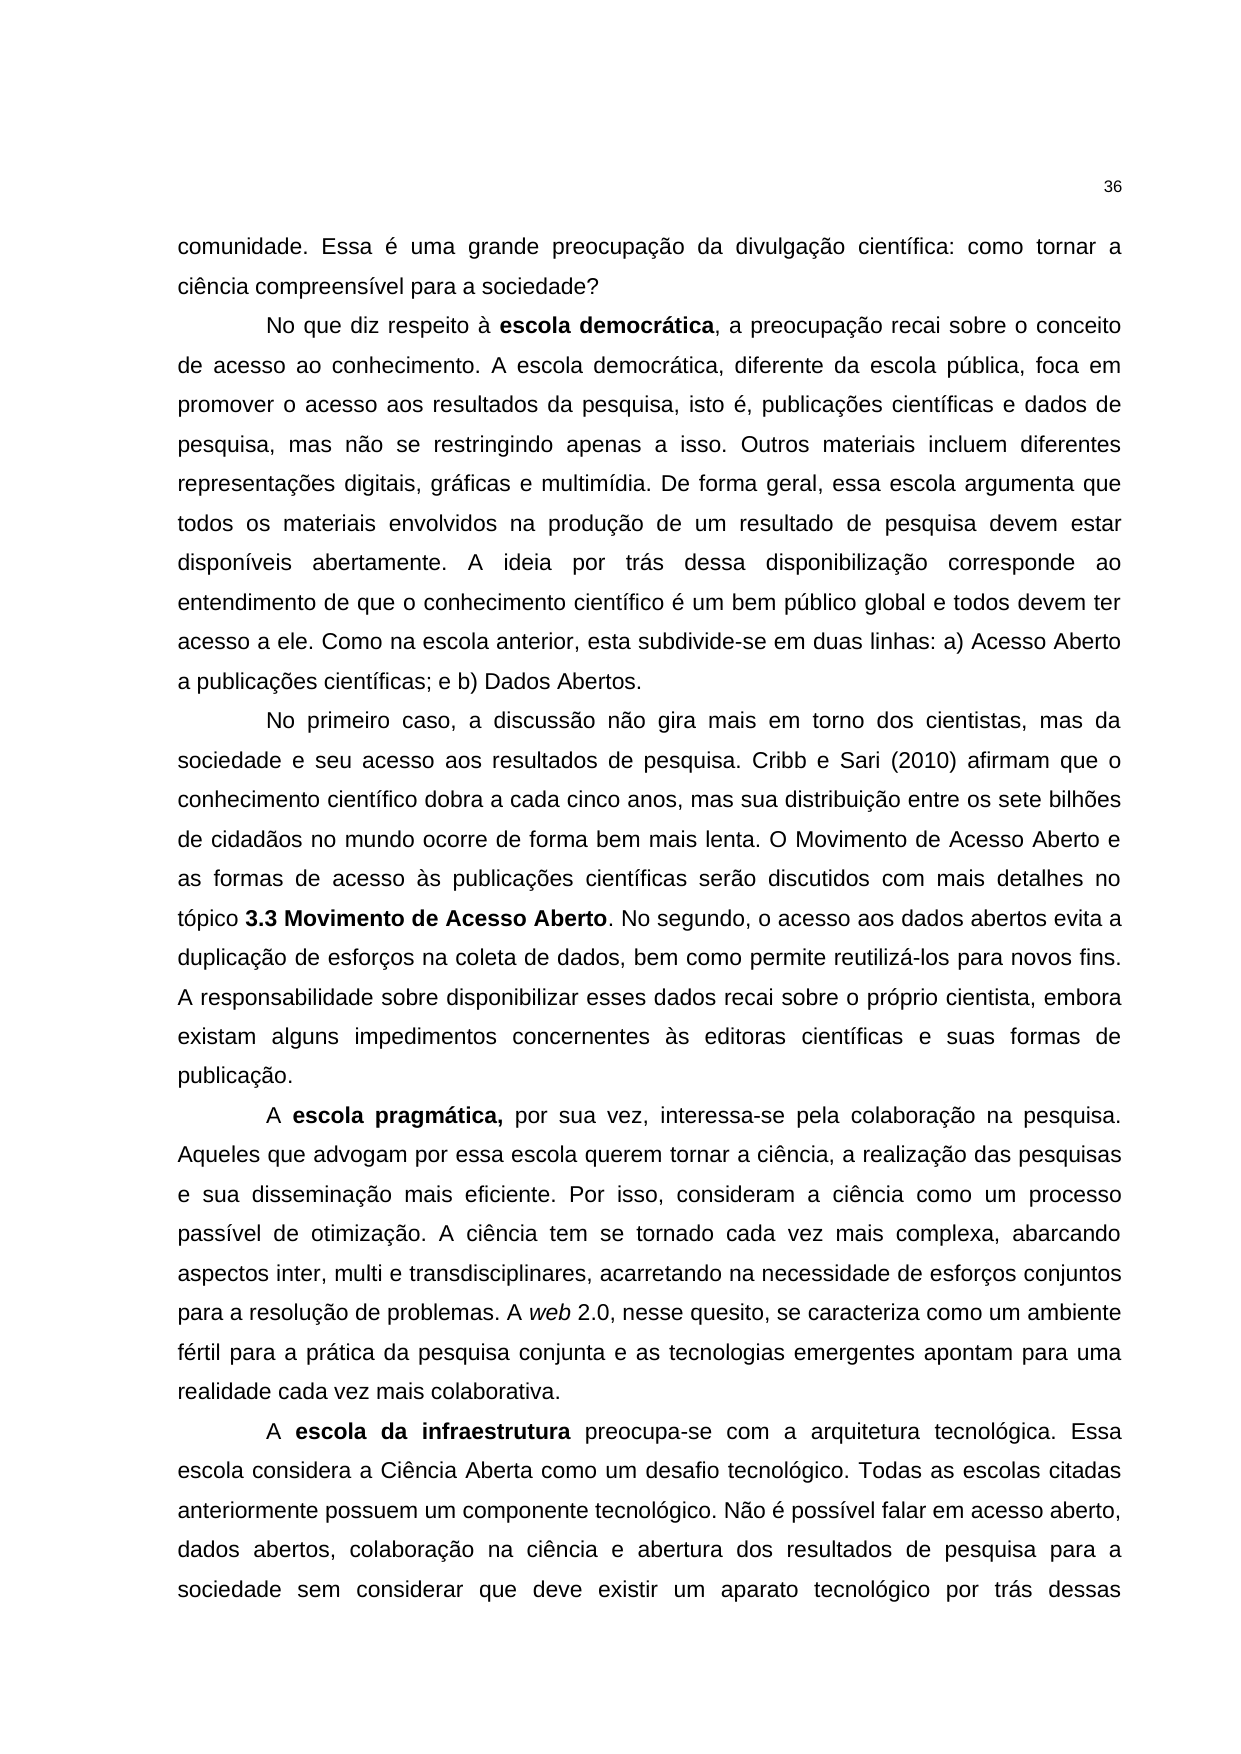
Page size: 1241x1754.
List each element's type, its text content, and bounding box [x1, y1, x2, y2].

text A escola da infraestrutura preocupa-se com a arquitetura tecnológica. Essa escola considera a Ciência Aberta como um desafio tecnológico. Todas as escolas citadas anteriormente possuem um componente tecnológico. Não é possível falar em acesso aberto, dados abertos, colaboração na ciência e abertura dos resultados de pesquisa para a sociedade sem considerar que deve existir um aparato tecnológico por trás dessas [177, 1418, 1122, 1602]
text comunidade. Essa é uma grande preocupação da divulgação científica: como tornar a ciência compreensível para a sociedade? [177, 233, 1122, 299]
text A escola pragmática, por sua vez, interessa-se pela colaboração na pesquisa. Aqueles que advogam por essa escola querem tornar a ciência, a realização das pesquisas e sua disseminação mais eficiente. Por isso, consideram a ciência como um processo passível de otimização. A ciência tem se tornado cada vez mais complexa, abarcando aspectos inter, multi e transdisciplinares, acarretando na necessidade de esforços conjuntos para a resolução de problemas. A web 2.0, nesse quesito, se caracteriza como um ambiente fértil para a prática da pesquisa conjunta e as tecnologias emergentes apontam para uma realidade cada vez mais colaborativa. [177, 1102, 1122, 1404]
text No primeiro caso, a discussão não gira mais em torno dos cientistas, mas da sociedade e seu acesso aos resultados de pesquisa. Cribb e Sari (2010) afirmam que o conhecimento científico dobra a cada cinco anos, mas sua distribuição entre os sete bilhões de cidadãos no mundo ocorre de forma bem mais lenta. O Movimento de Acesso Aberto e as formas de acesso às publicações científicas serão discutidos com mais detalhes no tópico 3.3 Movimento de Acesso Aberto. No segundo, o acesso aos dados abertos evita a duplicação de esforços na coleta de dados, bem como permite reutilizá-los para novos fins. A responsabilidade sobre disponibilizar esses dados recai sobre o próprio cientista, embora existam alguns impedimentos concernentes às editoras científicas e suas formas de publicação. [177, 707, 1122, 1089]
text No que diz respeito à escola democrática, a preocupação recai sobre o conceito de acesso ao conhecimento. A escola democrática, diferente da escola pública, foca em promover o acesso aos resultados da pesquisa, isto é, publicações científicas e dados de pesquisa, mas não se restringindo apenas a isso. Outros materiais incluem diferentes representações digitais, gráficas e multimídia. De forma geral, essa escola argumenta que todos os materiais envolvidos na produção de um resultado de pesquisa devem estar disponíveis abertamente. A ideia por trás dessa disponibilização corresponde ao entendimento de que o conhecimento científico é um bem público global e todos devem ter acesso a ele. Como na escola anterior, esta subdivide-se em duas linhas: a) Acesso Aberto a publicações científicas; e b) Dados Abertos. [177, 312, 1122, 694]
